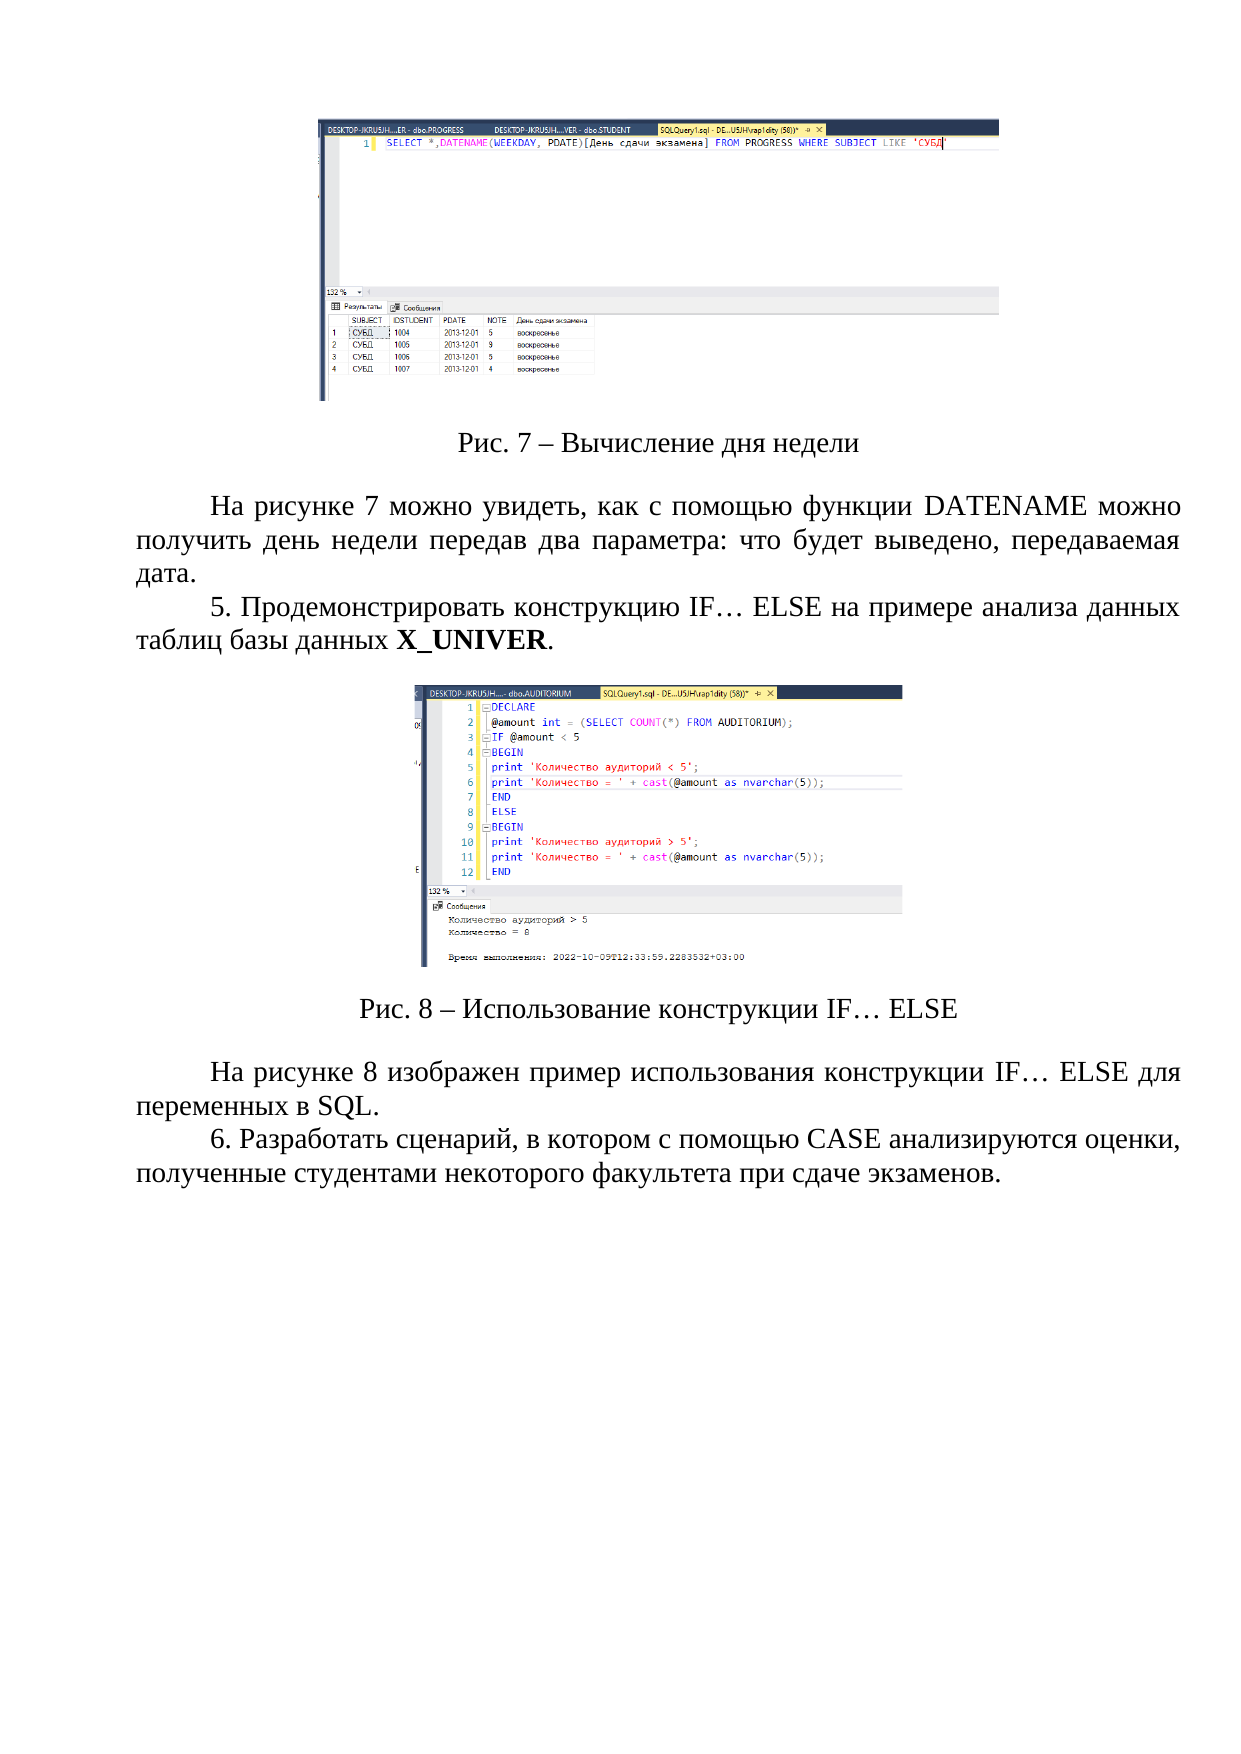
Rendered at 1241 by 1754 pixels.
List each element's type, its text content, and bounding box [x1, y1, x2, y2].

text На рисунке 7 можно увидеть, как с помощью функции DATENAME можно получить день недели передав два параметра: что будет выведено, передаваемая дата. [136, 488, 1181, 589]
picture [414, 685, 903, 967]
text На рисунке 8 изображен пример использования конструкции IF… ELSE для переменных в SQL. [136, 1054, 1181, 1121]
picture [318, 118, 999, 401]
text 5. Продемонстрировать конструкцию IF… ELSE на примере анализа данных таблиц базы данных Х_UNIVER. [136, 589, 1181, 656]
text 6. Разработать сценарий, в котором с помощью CASE анализируются оценки, полученные студентами некоторого факультета при сдаче экзаменов. [136, 1121, 1181, 1188]
text Рис. 8 – Использование конструкции IF… ELSE [136, 992, 1181, 1025]
text Рис. 7 – Вычисление дня недели [136, 426, 1181, 459]
